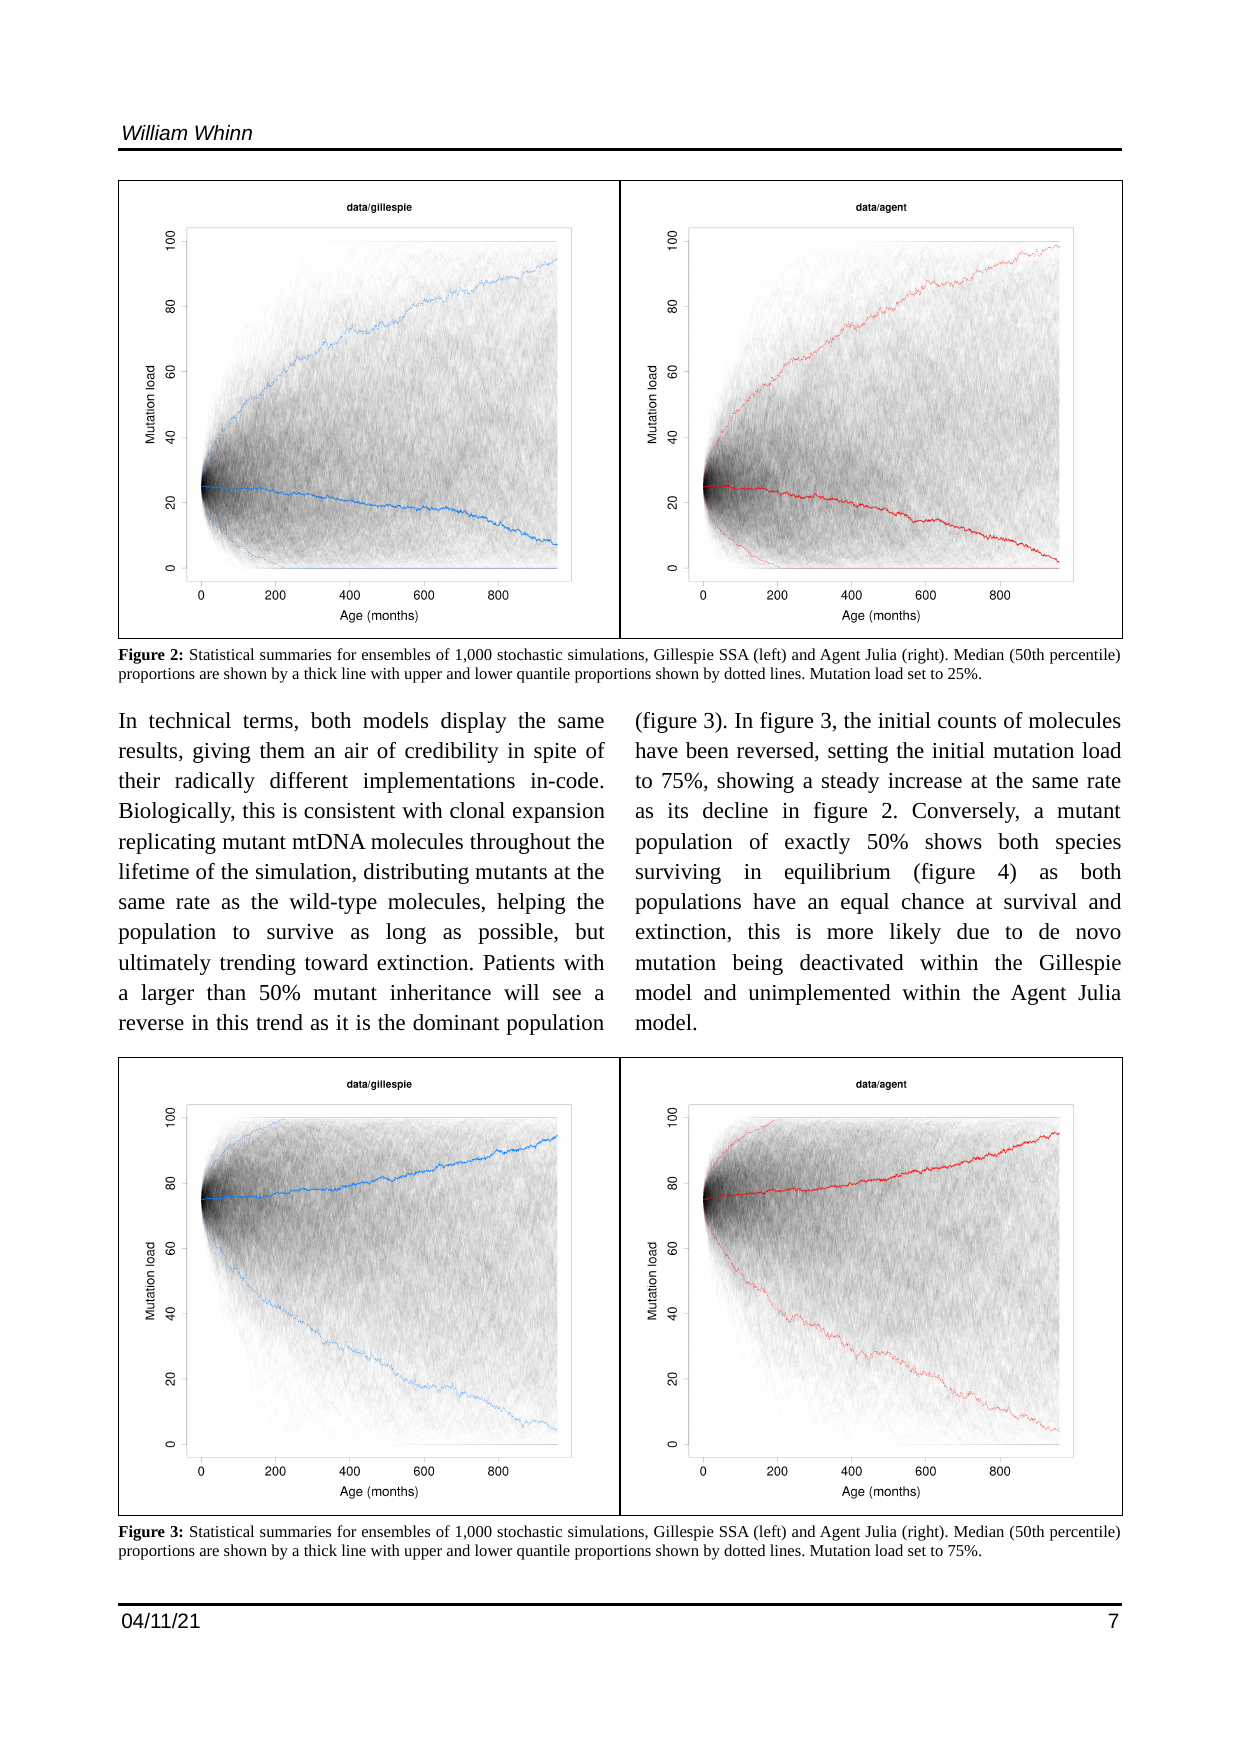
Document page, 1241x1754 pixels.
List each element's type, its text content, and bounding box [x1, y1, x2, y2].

table_header [621, 1058, 1122, 1515]
picture [647, 1063, 1095, 1509]
table_header [621, 181, 1122, 638]
picture [647, 186, 1095, 633]
table_cell Figure 2: Statistical summaries for ensembles of 1,000 stochastic simulations, Gillespie SSA (left) and Agent Julia (right). Median (50th percentile) proportions are shown by a thick line with upper and lower quantile proportions shown by dotted lines. Mutation load set to 25%. [118, 639, 1122, 689]
text (figure 3). In figure 3, the initial counts of molecules have been reversed, setting the initial mutation load to 75%, showing a steady increase at the same rate as its decline in figure 2. Conversely, a mutant population of exactly 50% shows both species surviving in equilibrium (figure 4) as both populations have an equal chance at survival and extinction, this is more likely due to de novo mutation being deactivated within the Gillespie model and unimplemented within the Agent Julia model. [635, 707, 1122, 1035]
text In technical terms, both models display the same results, giving them an air of credibility in spite of their radically different implementations in-code. Biologically, this is consistent with clonal expansion replicating mutant mtDNA molecules throughout the lifetime of the simulation, distributing mutants at the same rate as the wild-type molecules, helping the population to survive as long as possible, but ultimately trending toward extinction. Patients with a larger than 50% mutant inheritance will see a reverse in this trend as it is the dominant population [118, 707, 605, 1035]
picture [145, 1063, 593, 1509]
table_header [119, 1058, 619, 1515]
table_header [119, 181, 619, 638]
picture [145, 186, 593, 633]
table_cell Figure 3: Statistical summaries for ensembles of 1,000 stochastic simulations, Gillespie SSA (left) and Agent Julia (right). Median (50th percentile) proportions are shown by a thick line with upper and lower quantile proportions shown by dotted lines. Mutation load set to 75%. [118, 1516, 1122, 1566]
